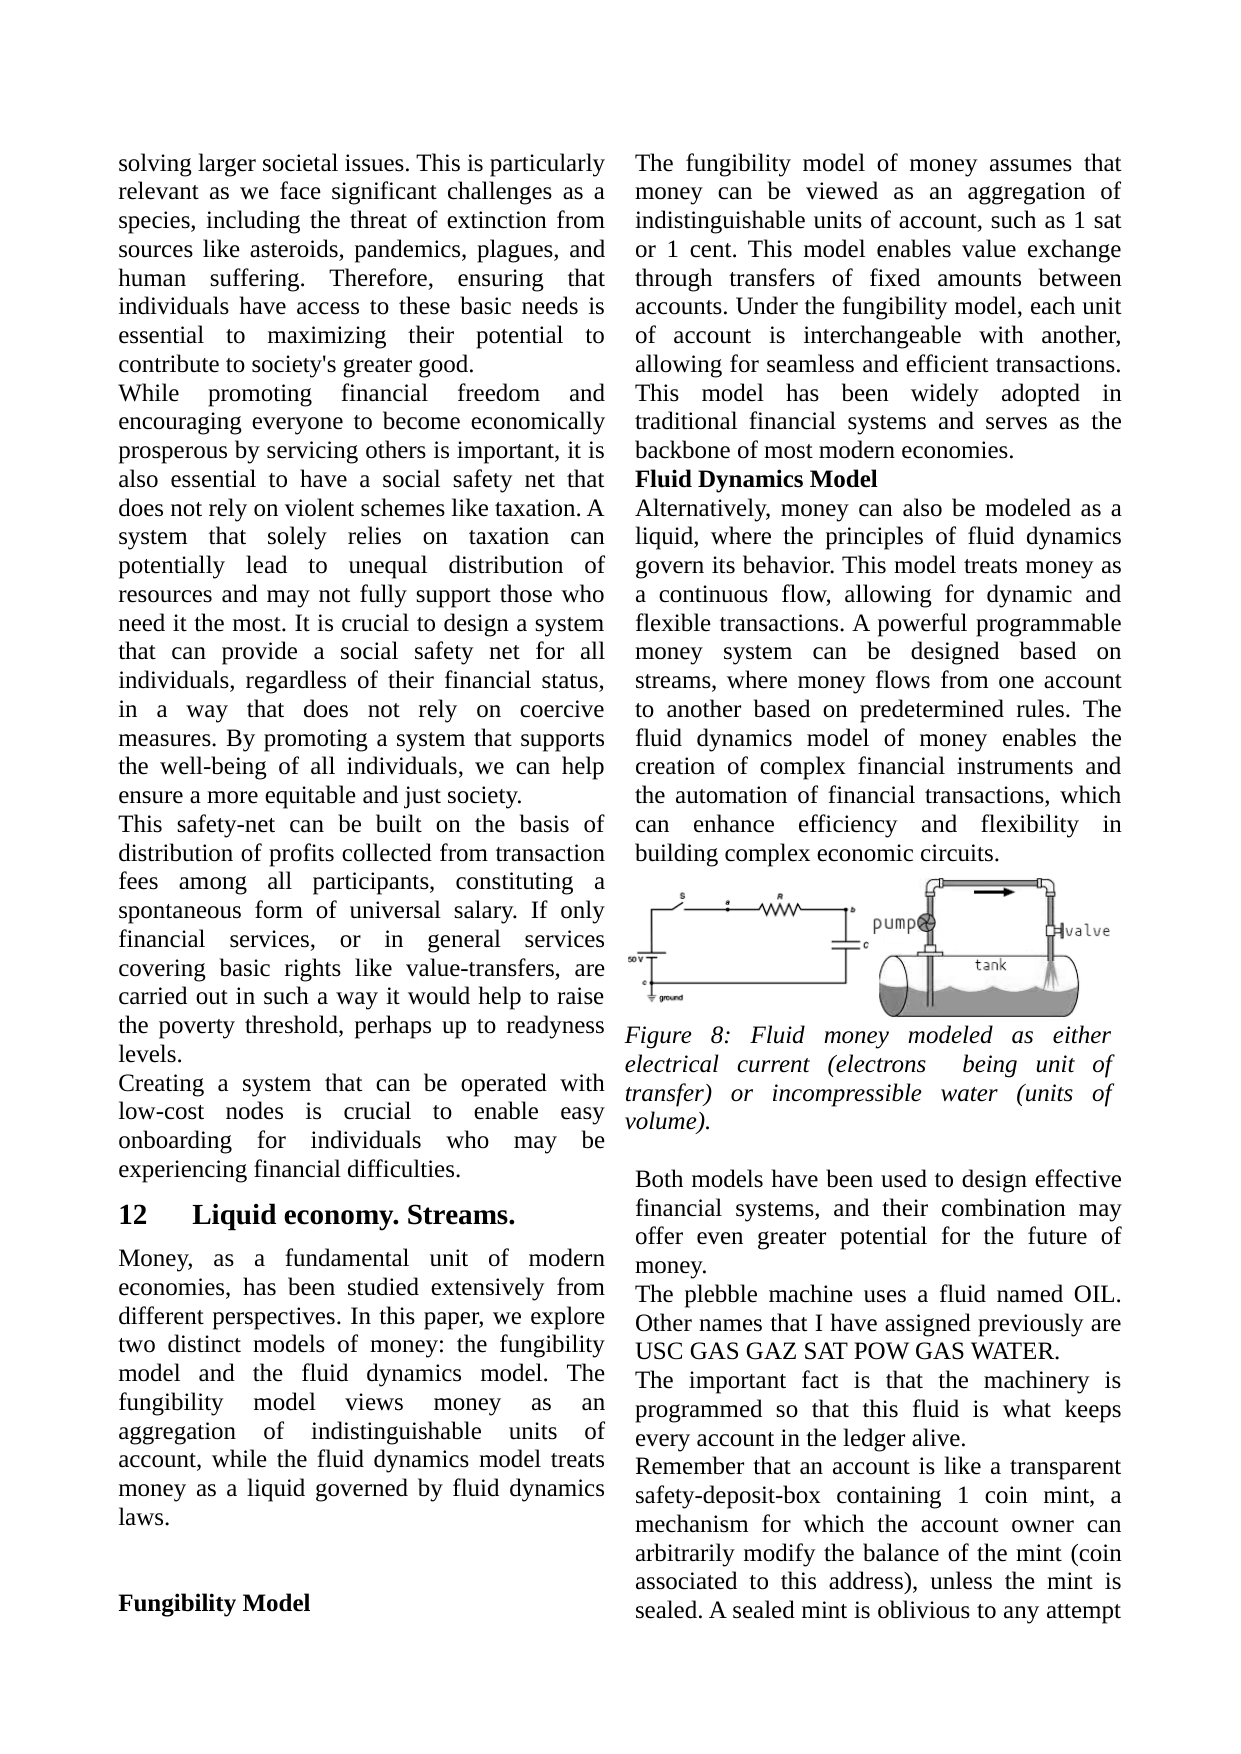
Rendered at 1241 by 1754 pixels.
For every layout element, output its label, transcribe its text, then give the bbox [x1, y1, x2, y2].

text The fungibility model of money assumes that money can be viewed as an aggregation of indistinguishable units of account, such as 1 sat or 1 cent. This model enables value exchange through transfers of fixed amounts between accounts. Under the fungibility model, each unit of account is interchangeable with another, allowing for seamless and efficient transactions. This model has been widely adopted in traditional financial systems and serves as the backbone of most modern economies. [635, 148, 1122, 464]
text Fungibility Model [118, 1588, 605, 1617]
text solving larger societal issues. This is particularly relevant as we face significant challenges as a species, including the threat of extinction from sources like asteroids, pandemics, plagues, and human suffering. Therefore, ensuring that individuals have access to these basic needs is essential to maximizing their potential to contribute to society's greater good. [118, 148, 605, 378]
text While promoting financial freedom and encouraging everyone to become economically prosperous by servicing others is important, it is also essential to have a social safety net that does not rely on violent schemes like taxation. A system that solely relies on taxation can potentially lead to unequal distribution of resources and may not fully support those who need it the most. It is crucial to design a system that can provide a social safety net for all individuals, regardless of their financial status, in a way that does not rely on coercive measures. By promoting a system that supports the well-being of all individuals, we can help ensure a more equitable and just society. [118, 378, 605, 809]
subtitle Liquid economy. Streams. [118, 1197, 605, 1231]
text Fluid Dynamics Model [635, 464, 1122, 493]
text Remember that an account is like a transparent safety-deposit-box containing 1 coin mint, a mechanism for which the account owner can arbitrarily modify the balance of the mint (coin associated to this address), unless the mint is sealed. A sealed mint is oblivious to any attempt [635, 1451, 1122, 1624]
picture [624, 874, 1112, 1021]
text Figure 8: Fluid money modeled as either electrical current (electrons being unit of transfer) or incompressible water (units of volume). [624, 1021, 1112, 1135]
text Creating a system that can be operated with low-cost nodes is crucial to enable easy onboarding for individuals who may be experiencing financial difficulties. [118, 1068, 605, 1183]
text The important fact is that the machinery is programmed so that this fluid is what keeps every account in the ledger alive. [635, 1365, 1122, 1451]
text This safety-net can be built on the basis of distribution of profits collected from transaction fees among all participants, constituting a spontaneous form of universal salary. If only financial services, or in general services covering basic rights like value-transfers, are carried out in such a way it would help to raise the poverty threshold, perhaps up to readyness levels. [118, 809, 605, 1068]
text Both models have been used to design effective financial systems, and their combination may offer even greater potential for the future of money. [635, 1164, 1122, 1279]
text Money, as a fundamental unit of modern economies, has been studied extensively from different perspectives. In this paper, we explore two distinct models of money: the fungibility model and the fluid dynamics model. The fungibility model views money as an aggregation of indistinguishable units of account, while the fluid dynamics model treats money as a liquid governed by fluid dynamics laws. [118, 1243, 605, 1531]
text The plebble machine uses a fluid named OIL. Other names that I have assigned previously are USC GAS GAZ SAT POW GAS WATER. [635, 1279, 1122, 1365]
text Alternatively, money can also be modeled as a liquid, where the principles of fluid dynamics govern its behavior. This model treats money as a continuous flow, allowing for dynamic and flexible transactions. A powerful programmable money system can be designed based on streams, where money flows from one account to another based on predetermined rules. The fluid dynamics model of money enables the creation of complex financial instruments and the automation of financial transactions, which can enhance efficiency and flexibility in building complex economic circuits. [635, 493, 1122, 866]
